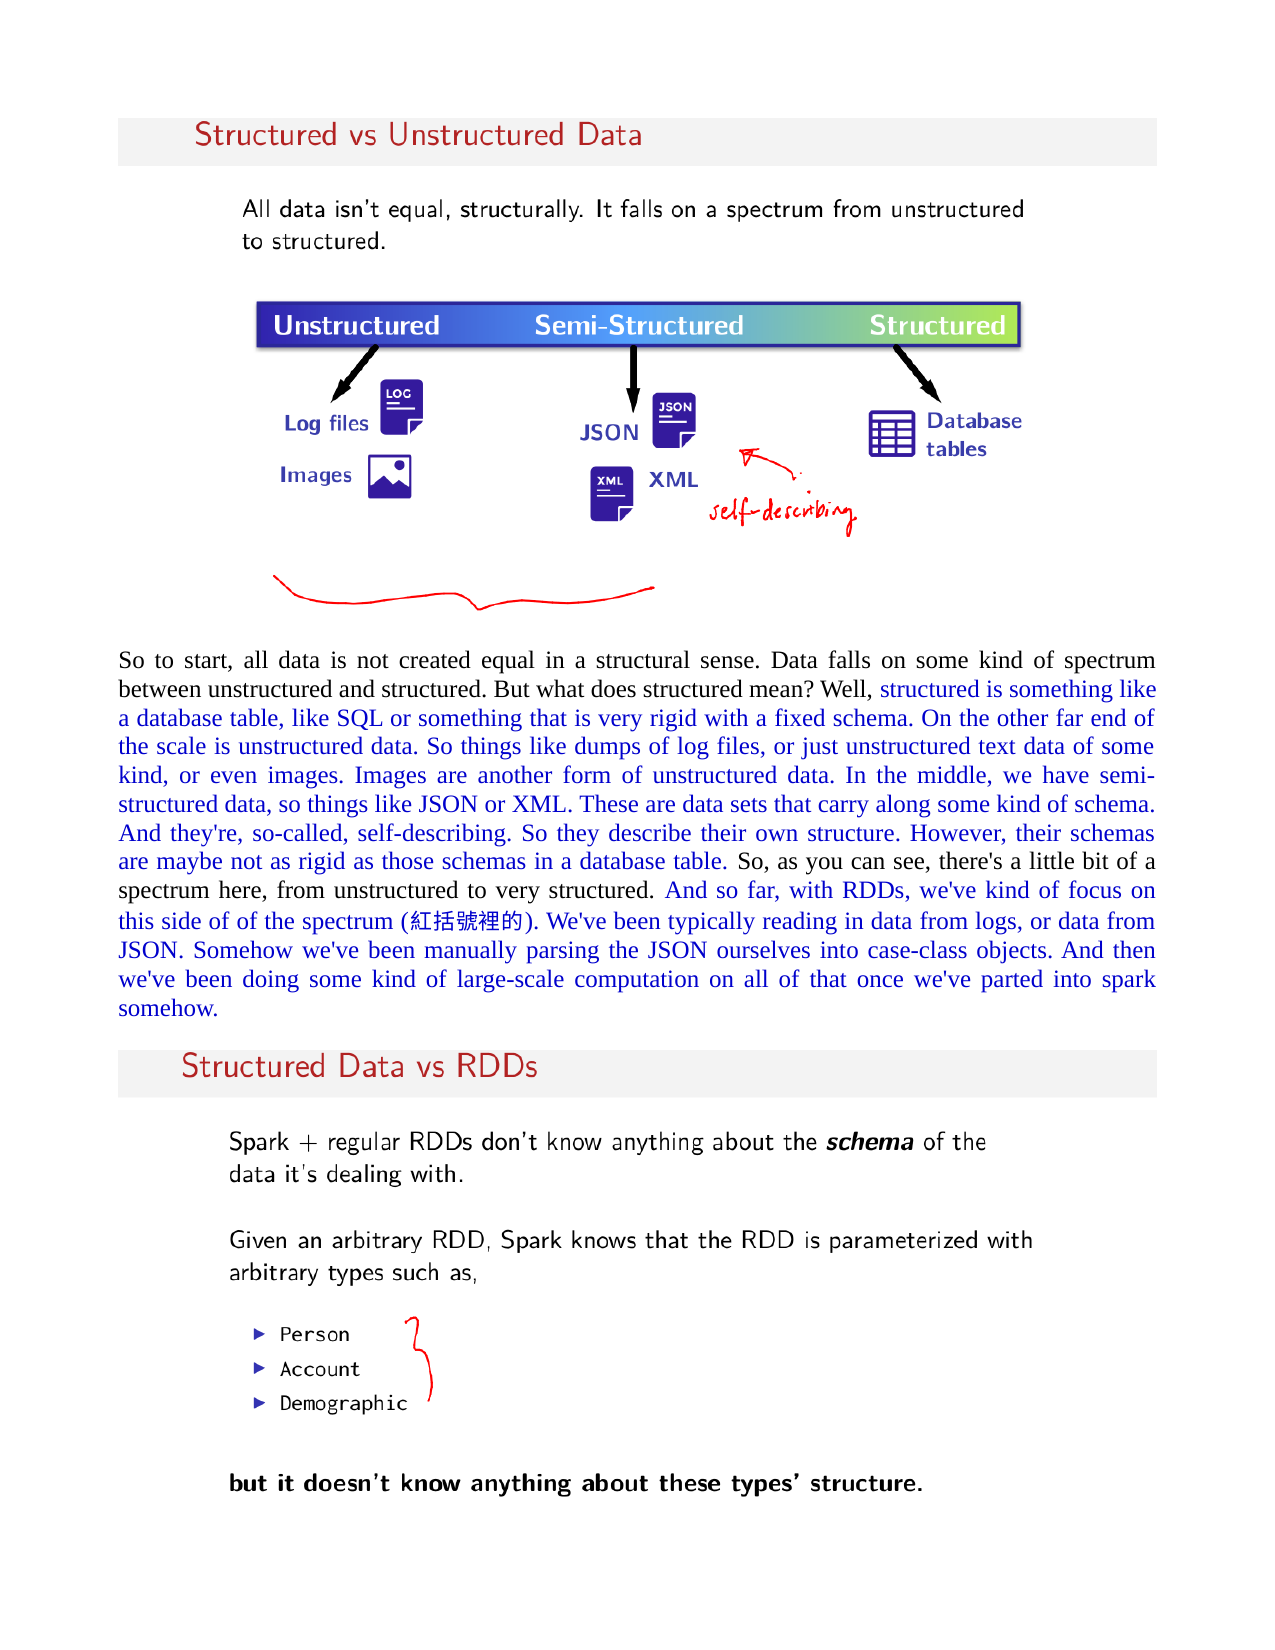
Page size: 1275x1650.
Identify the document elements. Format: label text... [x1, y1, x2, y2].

picture [118, 118, 1157, 617]
text So to start, all data is not created equal in a structural sense. Data falls on some kind of spectrum between unstructured and structured. But what does structured mean? Well, structured is something like a database table, like SQL or something that is very rigid with a fixed schema. On the other far end of the scale is unstructured data. So things like dumps of log files, or just unstructured text data of some kind, or even images. Images are another form of unstructured data. In the middle, we have semi-structured data, so things like JSON or XML. These are data sets that carry along some kind of schema. And they're, so-called, self-describing. So they describe their own structure. However, their schemas are maybe not as rigid as those schemas in a database table. So, as you can see, there's a little bit of a spectrum here, from unstructured to very structured. And so far, with RDDs, we've kind of focus on this side of of the spectrum (紅括號裡的). We've been typically reading in data from logs, or data from JSON. Somehow we've been manually parsing the JSON ourselves into case-class objects. And then we've been doing some kind of large-scale computation on all of that once we've parted into spark somehow. [118, 645, 1157, 1022]
picture [118, 1050, 1157, 1503]
